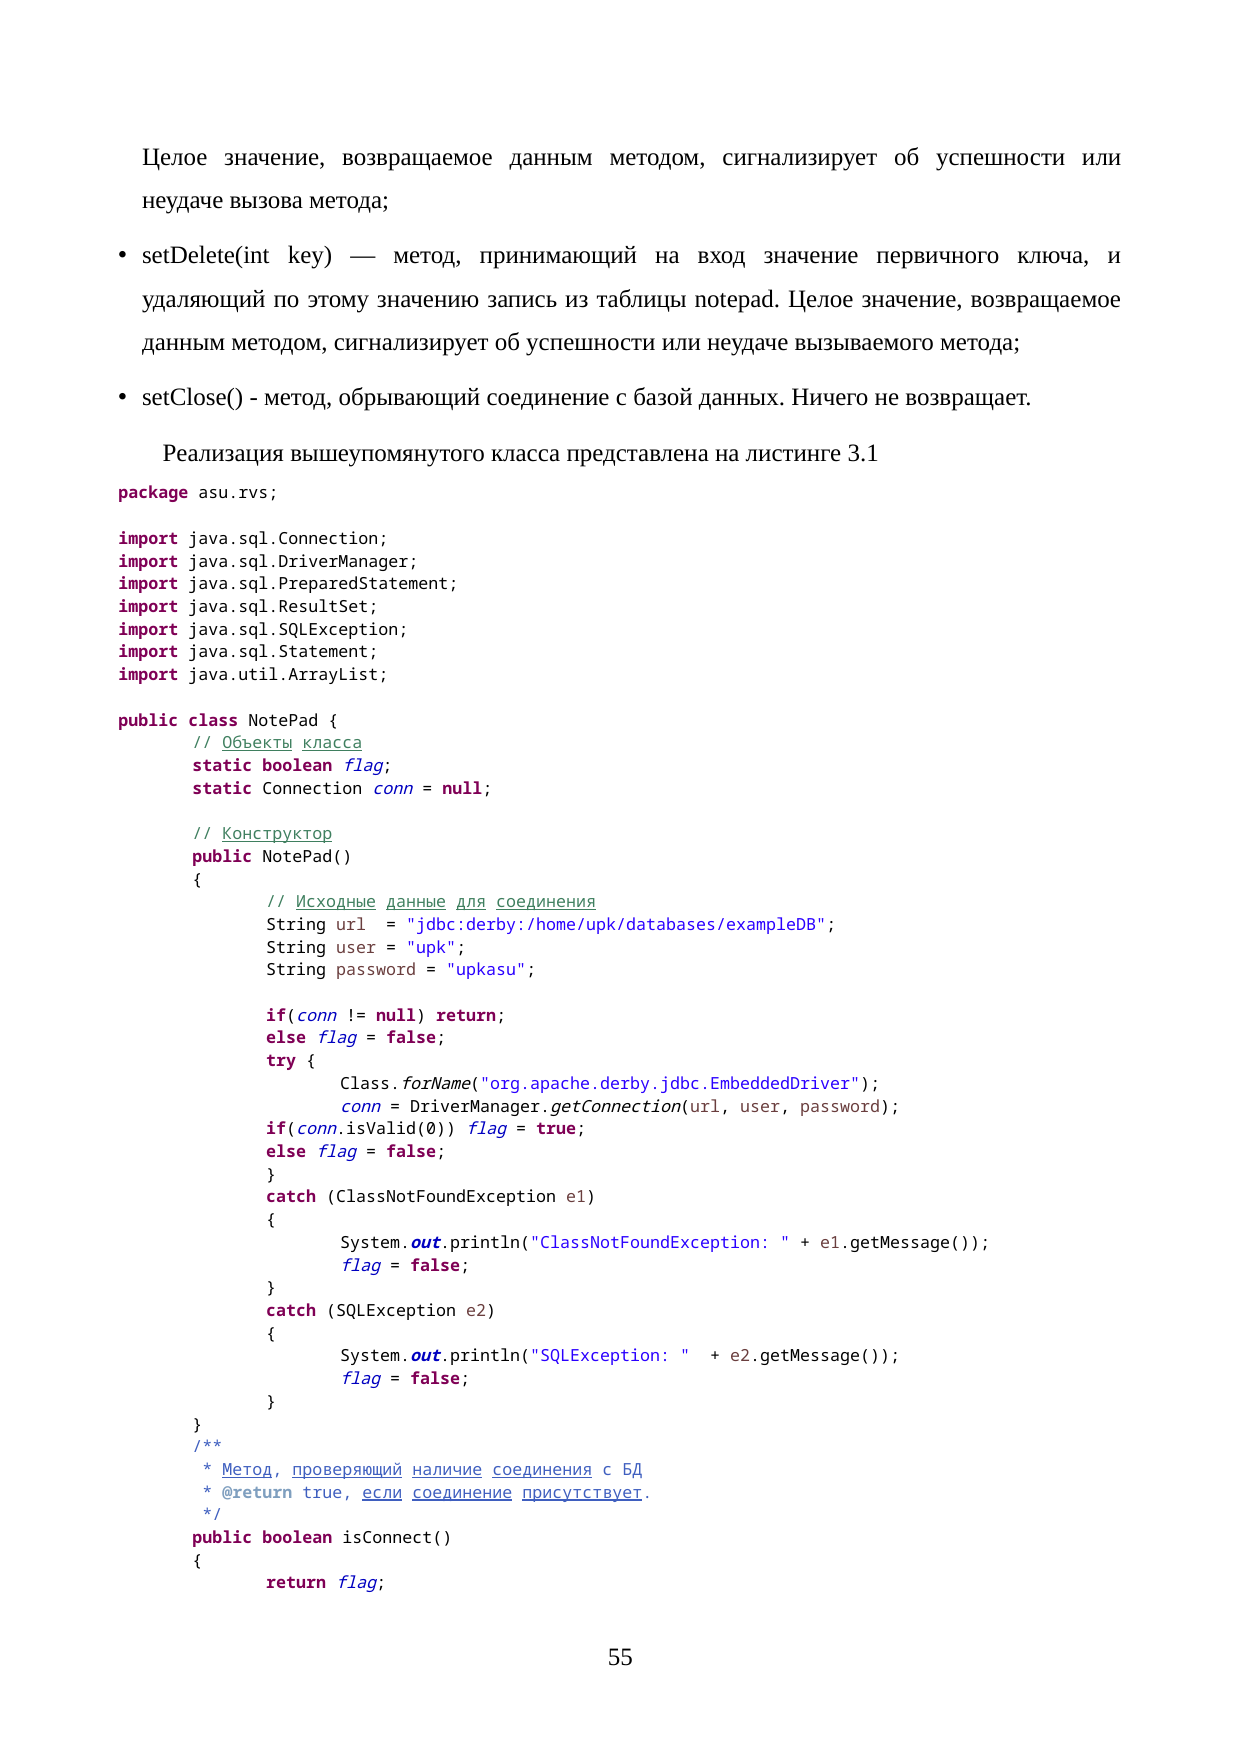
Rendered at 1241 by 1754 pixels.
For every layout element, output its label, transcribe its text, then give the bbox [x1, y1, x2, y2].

text if(conn != null) return; [118, 1003, 1122, 1026]
text } [118, 1162, 1122, 1185]
text } [118, 1412, 1122, 1435]
text // Объекты класса [118, 731, 1122, 754]
text * @return true, если соединение присутствует. [118, 1480, 1122, 1503]
text if(conn.isValid(0)) flag = true; [118, 1117, 1122, 1140]
text catch (SQLException e2) [118, 1299, 1122, 1321]
text Class.forName("org.apache.derby.jdbc.EmbeddedDriver"); [118, 1072, 1122, 1094]
text package asu.rvs; [118, 481, 1122, 504]
text import java.sql.ResultSet; [118, 595, 1122, 617]
text import java.sql.SQLException; [118, 617, 1122, 640]
text import java.sql.Statement; [118, 640, 1122, 663]
text { [118, 1208, 1122, 1231]
text String password = "upkasu"; [118, 958, 1122, 981]
text /** [118, 1435, 1122, 1458]
text import java.sql.DriverManager; [118, 549, 1122, 572]
text String user = "upk"; [118, 935, 1122, 958]
text else flag = false; [118, 1026, 1122, 1049]
text public class NotePad { [118, 708, 1122, 731]
text String url = "jdbc:derby:/home/upk/databases/exampleDB"; [118, 913, 1122, 935]
text import java.sql.PreparedStatement; [118, 572, 1122, 595]
text { [118, 1548, 1122, 1571]
list setClose() - метод, обрывающий соединение с базой данных. Ничего не возвращает. [118, 382, 1122, 411]
text public boolean isConnect() [118, 1526, 1122, 1548]
text } [118, 1389, 1122, 1412]
list Целое значение, возвращаемое данным методом, сигнализирует об успешности или неудаче вызова метода; [118, 142, 1122, 214]
text static boolean flag; [118, 754, 1122, 776]
text else flag = false; [118, 1140, 1122, 1162]
text return flag; [118, 1571, 1122, 1594]
text conn = DriverManager.getConnection(url, user, password); [118, 1094, 1122, 1117]
text import java.util.ArrayList; [118, 663, 1122, 686]
text */ [118, 1503, 1122, 1526]
text { [118, 867, 1122, 890]
text } [118, 1276, 1122, 1299]
text System.out.println("ClassNotFoundException: " + e1.getMessage()); [118, 1231, 1122, 1253]
text public NotePad() [118, 844, 1122, 867]
text flag = false; [118, 1253, 1122, 1276]
text try { [118, 1049, 1122, 1072]
text catch (ClassNotFoundException e1) [118, 1185, 1122, 1208]
text * Метод, проверяющий наличие соединения с БД [118, 1458, 1122, 1480]
text Реализация вышеупомянутого класса представлена на листинге 3.1 [118, 438, 1122, 467]
text System.out.println("SQLException: " + e2.getMessage()); [118, 1344, 1122, 1367]
list setDelete(int key) — метод, принимающий на вход значение первичного ключа, и удаляющий по этому значению запись из таблицы notepad. Целое значение, возвращаемое данным методом, сигнализирует об успешности или неудаче вызываемого метода; [118, 241, 1122, 356]
text import java.sql.Connection; [118, 527, 1122, 549]
text // Конструктор [118, 822, 1122, 844]
text { [118, 1321, 1122, 1344]
text static Connection conn = null; [118, 776, 1122, 799]
text // Исходные данные для соединения [118, 890, 1122, 913]
text flag = false; [118, 1367, 1122, 1389]
